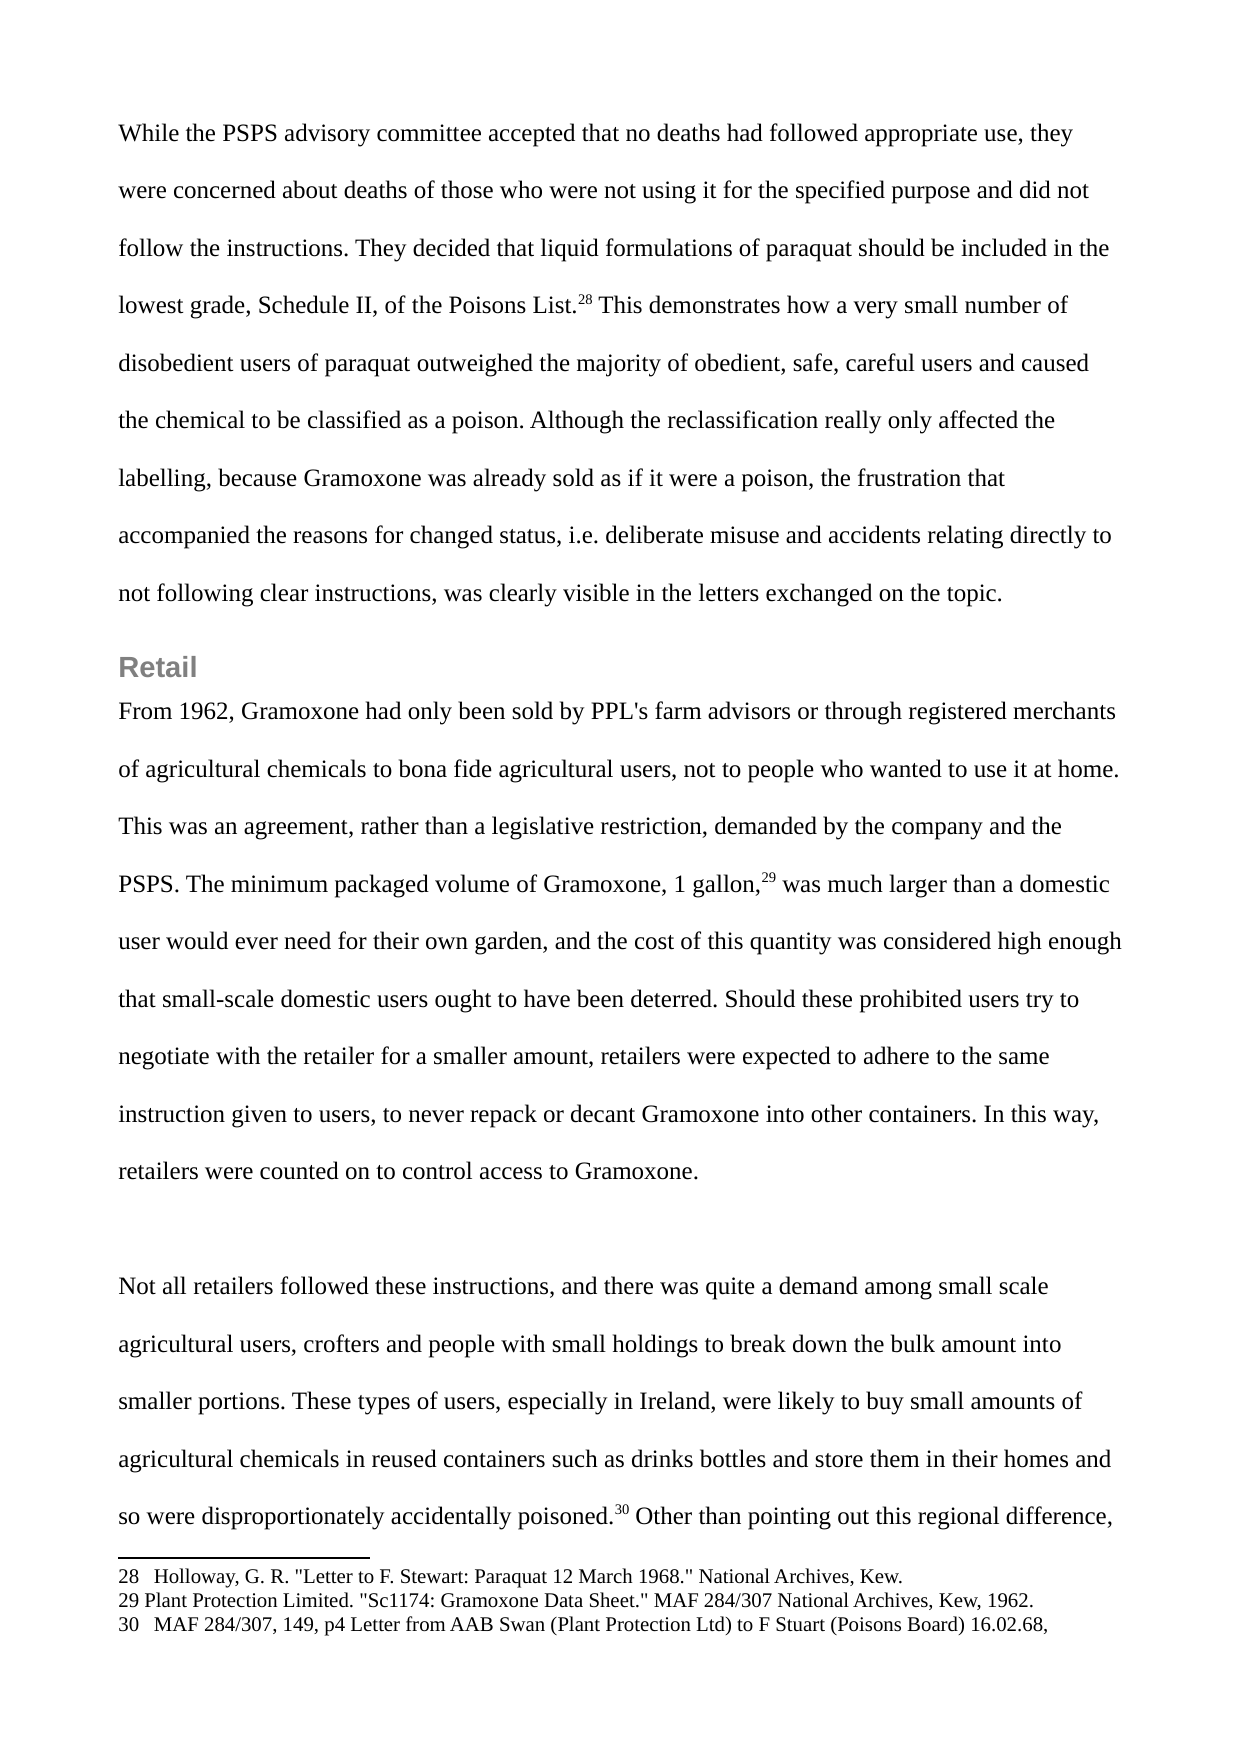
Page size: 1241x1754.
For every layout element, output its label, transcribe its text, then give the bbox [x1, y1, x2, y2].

subtitle Retail [118, 650, 1122, 684]
text MAF 284/307, 149, p4 Letter from AAB Swan (Plant Protection Ltd) to F Stuart (Poisons Board) 16.02.68, [118, 1612, 1122, 1636]
text From 1962, Gramoxone had only been sold by PPL's farm advisors or through registered merchants of agricultural chemicals to bona fide agricultural users, not to people who wanted to use it at home. This was an agreement, rather than a legislative restriction, demanded by the company and the PSPS. The minimum packaged volume of Gramoxone, 1 gallon, was much larger than a domestic user would ever need for their own garden, and the cost of this quantity was considered high enough that small-scale domestic users ought to have been deterred. Should these prohibited users try to negotiate with the retailer for a smaller amount, retailers were expected to adhere to the same instruction given to users, to never repack or decant Gramoxone into other containers. In this way, retailers were counted on to control access to Gramoxone. [118, 696, 1122, 1185]
text Holloway, G. R. "Letter to F. Stewart: Paraquat 12 March 1968." National Archives, Kew. [118, 1564, 1122, 1588]
text Plant Protection Limited. "Sc1174: Gramoxone Data Sheet." MAF 284/307 National Archives, Kew, 1962. [118, 1588, 1122, 1612]
text While the PSPS advisory committee accepted that no deaths had followed appropriate use, they were concerned about deaths of those who were not using it for the specified purpose and did not follow the instructions. They decided that liquid formulations of paraquat should be included in the lowest grade, Schedule II, of the Poisons List. This demonstrates how a very small number of disobedient users of paraquat outweighed the majority of obedient, safe, careful users and caused the chemical to be classified as a poison. Although the reclassification really only affected the labelling, because Gramoxone was already sold as if it were a poison, the frustration that accompanied the reasons for changed status, i.e. deliberate misuse and accidents relating directly to not following clear instructions, was clearly visible in the letters exchanged on the topic. [118, 118, 1122, 607]
text Not all retailers followed these instructions, and there was quite a demand among small scale agricultural users, crofters and people with small holdings to break down the bulk amount into smaller portions. These types of users, especially in Ireland, were likely to buy small amounts of agricultural chemicals in reused containers such as drinks bottles and store them in their homes and so were disproportionately accidentally poisoned. Other than pointing out this regional difference, [118, 1271, 1122, 1530]
